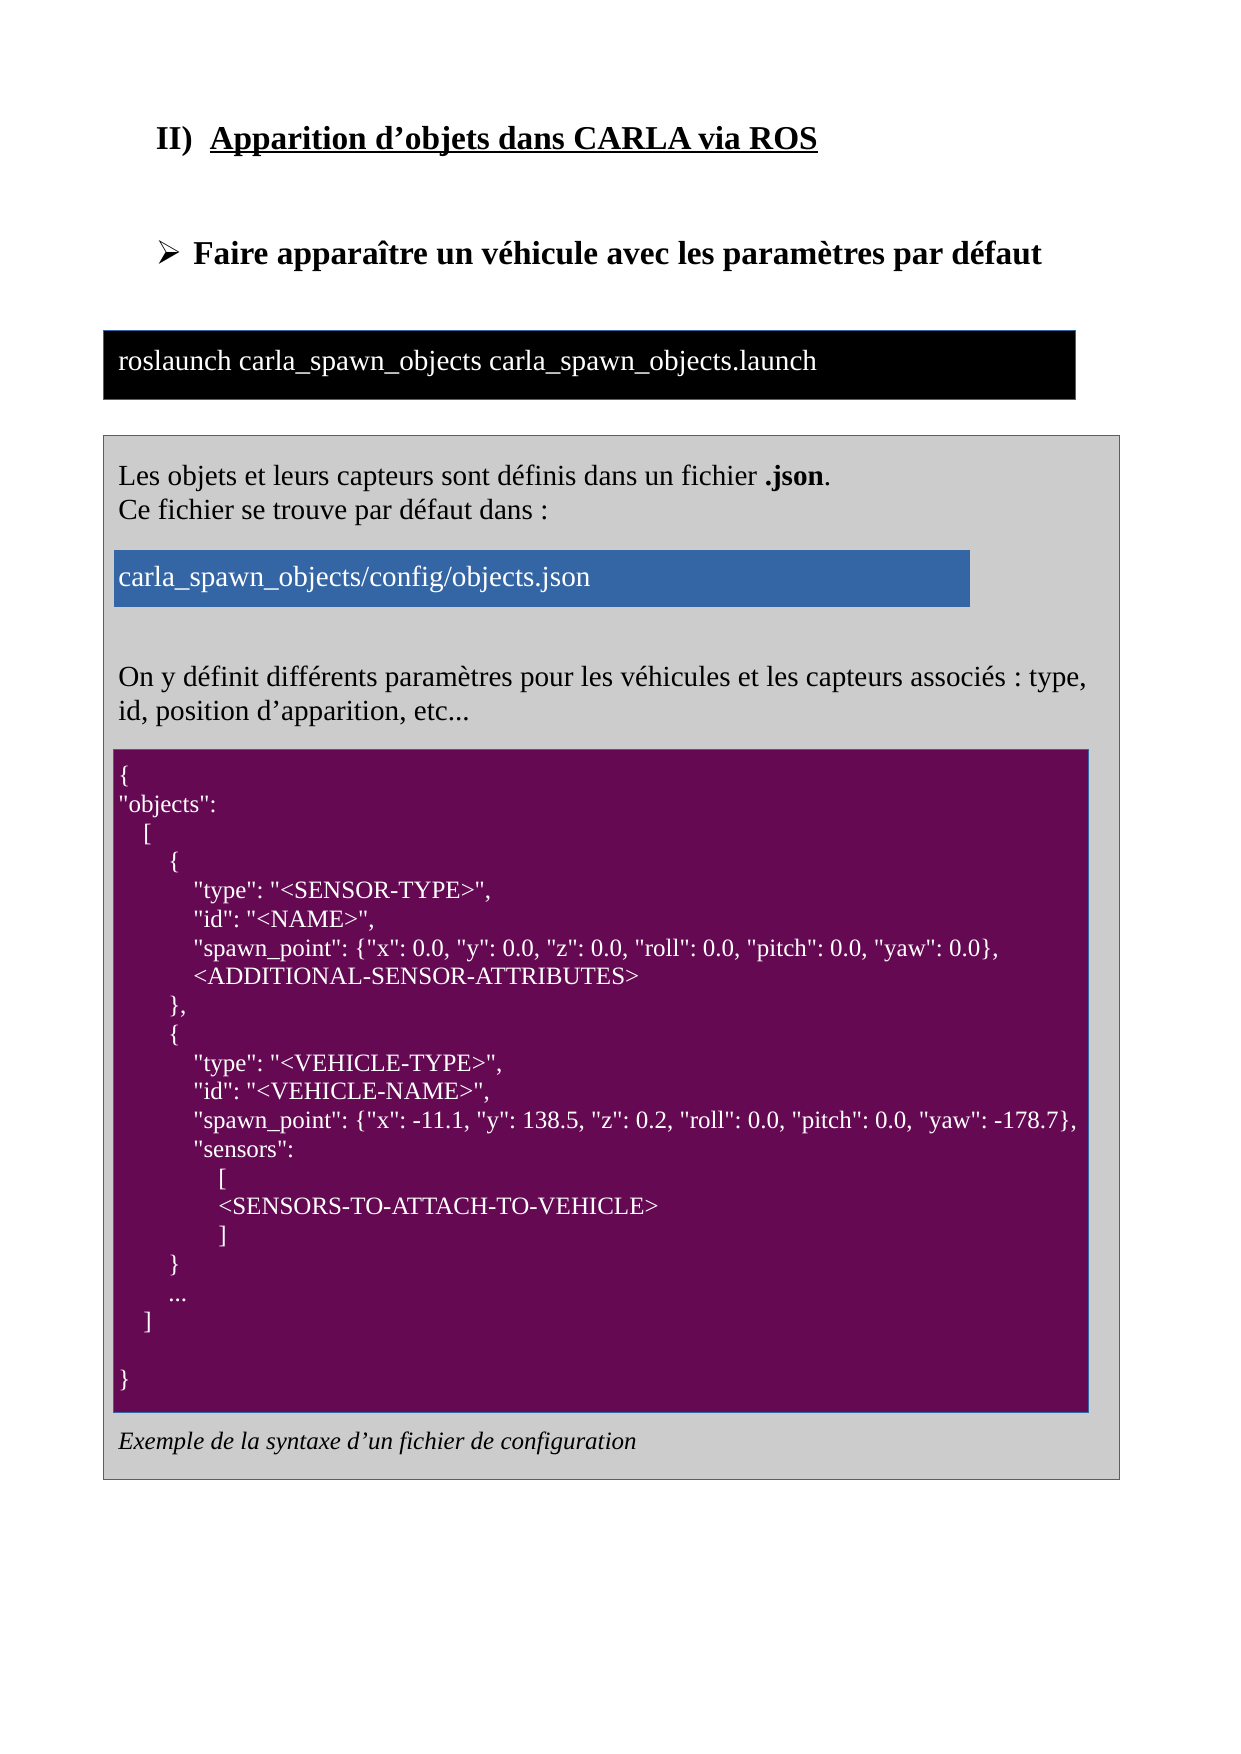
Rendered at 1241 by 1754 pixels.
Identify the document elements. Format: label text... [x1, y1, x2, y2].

list Faire apparaître un véhicule avec les paramètres par défaut [156, 233, 1122, 271]
text roslaunch carla_spawn_objects carla_spawn_objects.launch [1076, 343, 1122, 377]
list Apparition d’objets dans CARLA via ROS [156, 118, 1122, 156]
